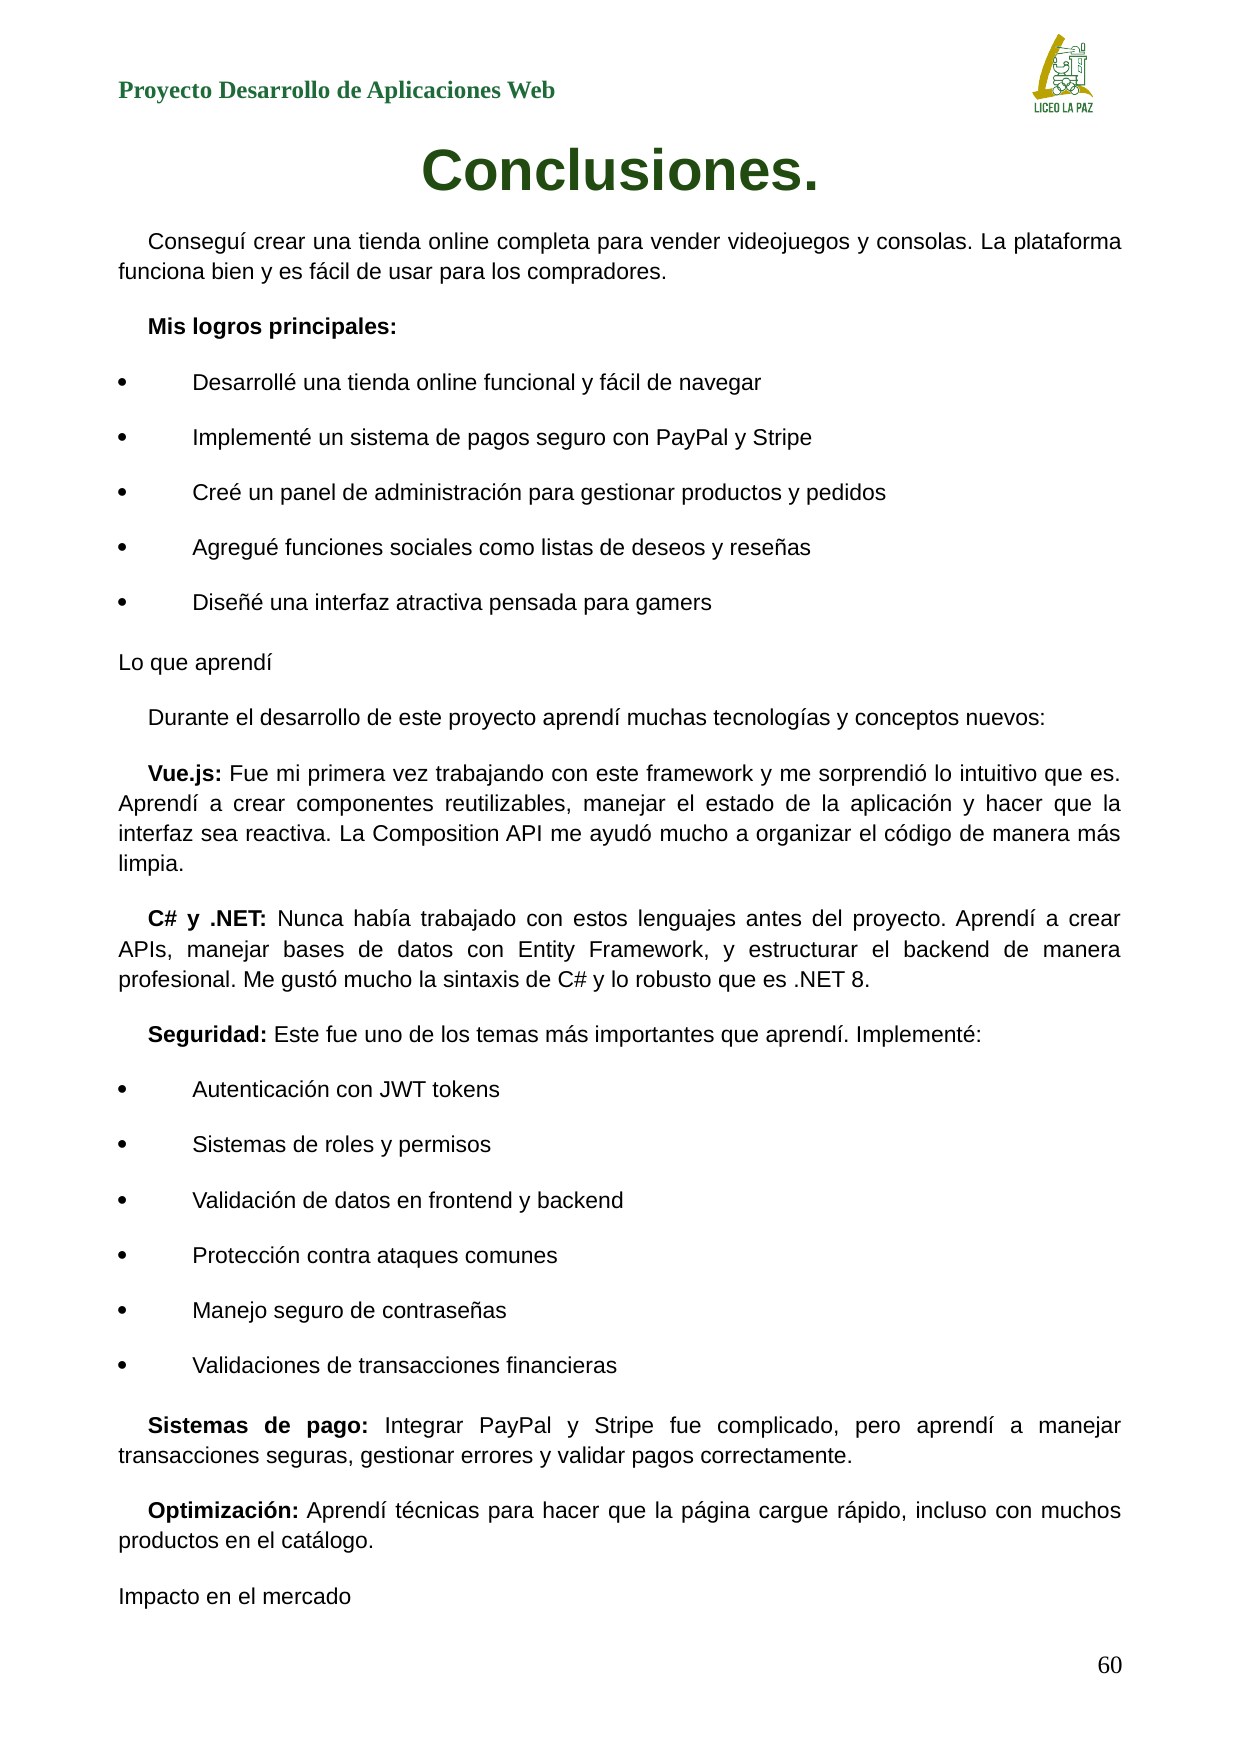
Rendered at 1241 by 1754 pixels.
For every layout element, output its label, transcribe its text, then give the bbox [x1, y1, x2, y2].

list Protección contra ataques comunes [118, 1242, 1122, 1268]
list Validación de datos en frontend y backend [118, 1187, 1122, 1213]
list Manejo seguro de contraseñas [118, 1297, 1122, 1323]
list Sistemas de roles y permisos [118, 1131, 1122, 1158]
picture [1025, 26, 1100, 121]
text Optimización: Aprendí técnicas para hacer que la página cargue rápido, incluso con muchos productos en el catálogo. [118, 1497, 1122, 1554]
text Mis logros principales: [118, 313, 1122, 340]
list Creé un panel de administración para gestionar productos y pedidos [118, 479, 1122, 505]
subtitle Lo que aprendí [118, 649, 1122, 675]
subtitle Impacto en el mercado [118, 1583, 1122, 1609]
text Vue.js: Fue mi primera vez trabajando con este framework y me sorprendió lo intuitivo que es. Aprendí a crear componentes reutilizables, manejar el estado de la aplicación y hacer que la interfaz sea reactiva. La Composition API me ayudó mucho a organizar el código de manera más limpia. [118, 759, 1122, 876]
text C# y .NET: Nunca había trabajado con estos lenguajes antes del proyecto. Aprendí a crear APIs, manejar bases de datos con Entity Framework, y estructurar el backend de manera profesional. Me gustó mucho la sintaxis de C# y lo robusto que es .NET 8. [118, 905, 1122, 992]
list Desarrollé una tienda online funcional y fácil de navegar [118, 368, 1122, 395]
text Seguridad: Este fue uno de los temas más importantes que aprendí. Implementé: [118, 1021, 1122, 1047]
list Implementé un sistema de pagos seguro con PayPal y Stripe [118, 424, 1122, 450]
list Diseñé una interfaz atractiva pensada para gamers [118, 589, 1122, 616]
list Validaciones de transacciones financieras [118, 1352, 1122, 1378]
list Agregué funciones sociales como listas de deseos y reseñas [118, 534, 1122, 561]
list Autenticación con JWT tokens [118, 1076, 1122, 1102]
text Conseguí crear una tienda online completa para vender videojuegos y consolas. La plataforma funciona bien y es fácil de usar para los compradores. [118, 228, 1122, 284]
text Sistemas de pago: Integrar PayPal y Stripe fue complicado, pero aprendí a manejar transacciones seguras, gestionar errores y validar pagos correctamente. [118, 1412, 1122, 1468]
subtitle Conclusiones. [118, 136, 1122, 203]
text Durante el desarrollo de este proyecto aprendí muchas tecnologías y conceptos nuevos: [118, 704, 1122, 731]
